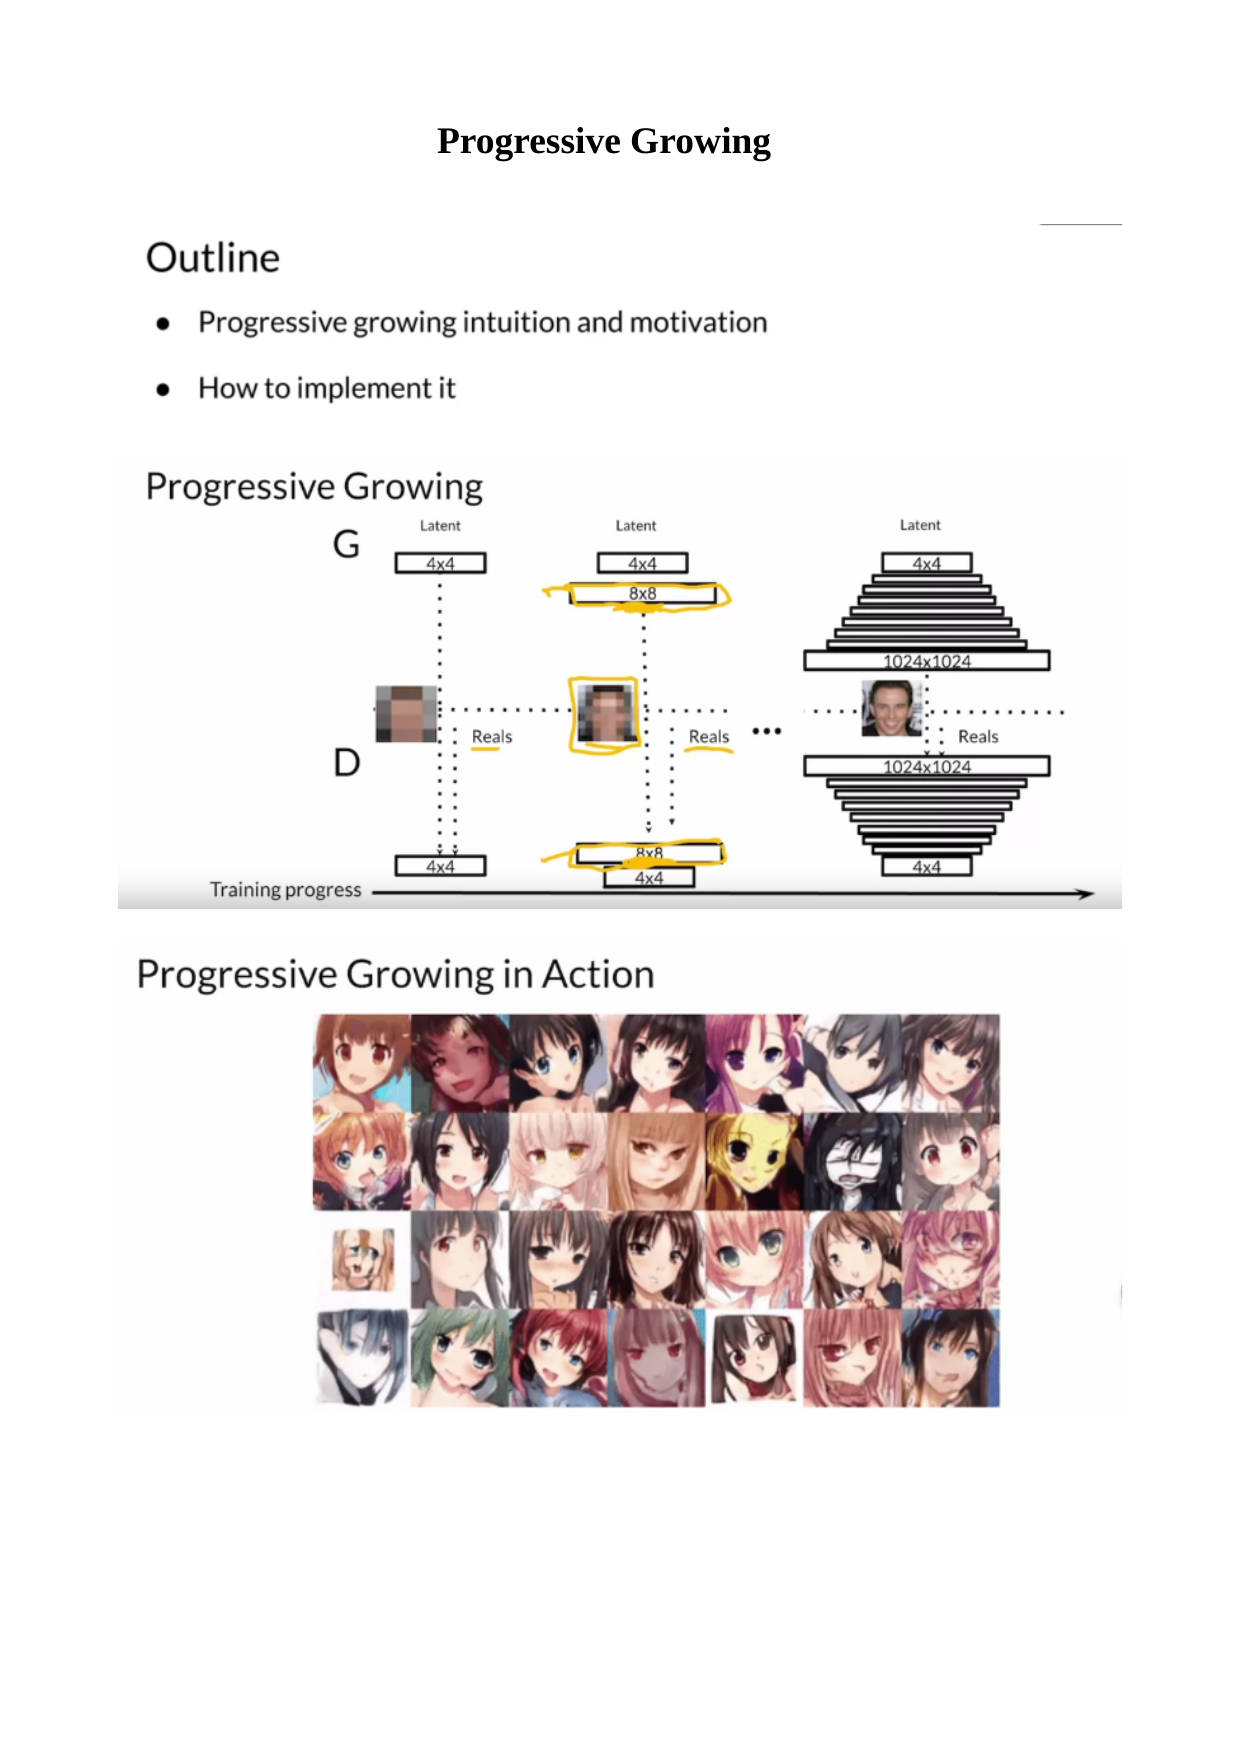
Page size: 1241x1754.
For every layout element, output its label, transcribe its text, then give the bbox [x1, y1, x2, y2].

subtitle Progressive Growing [118, 118, 1122, 161]
picture [118, 937, 1123, 1417]
picture [118, 224, 1123, 428]
picture [118, 456, 1123, 909]
